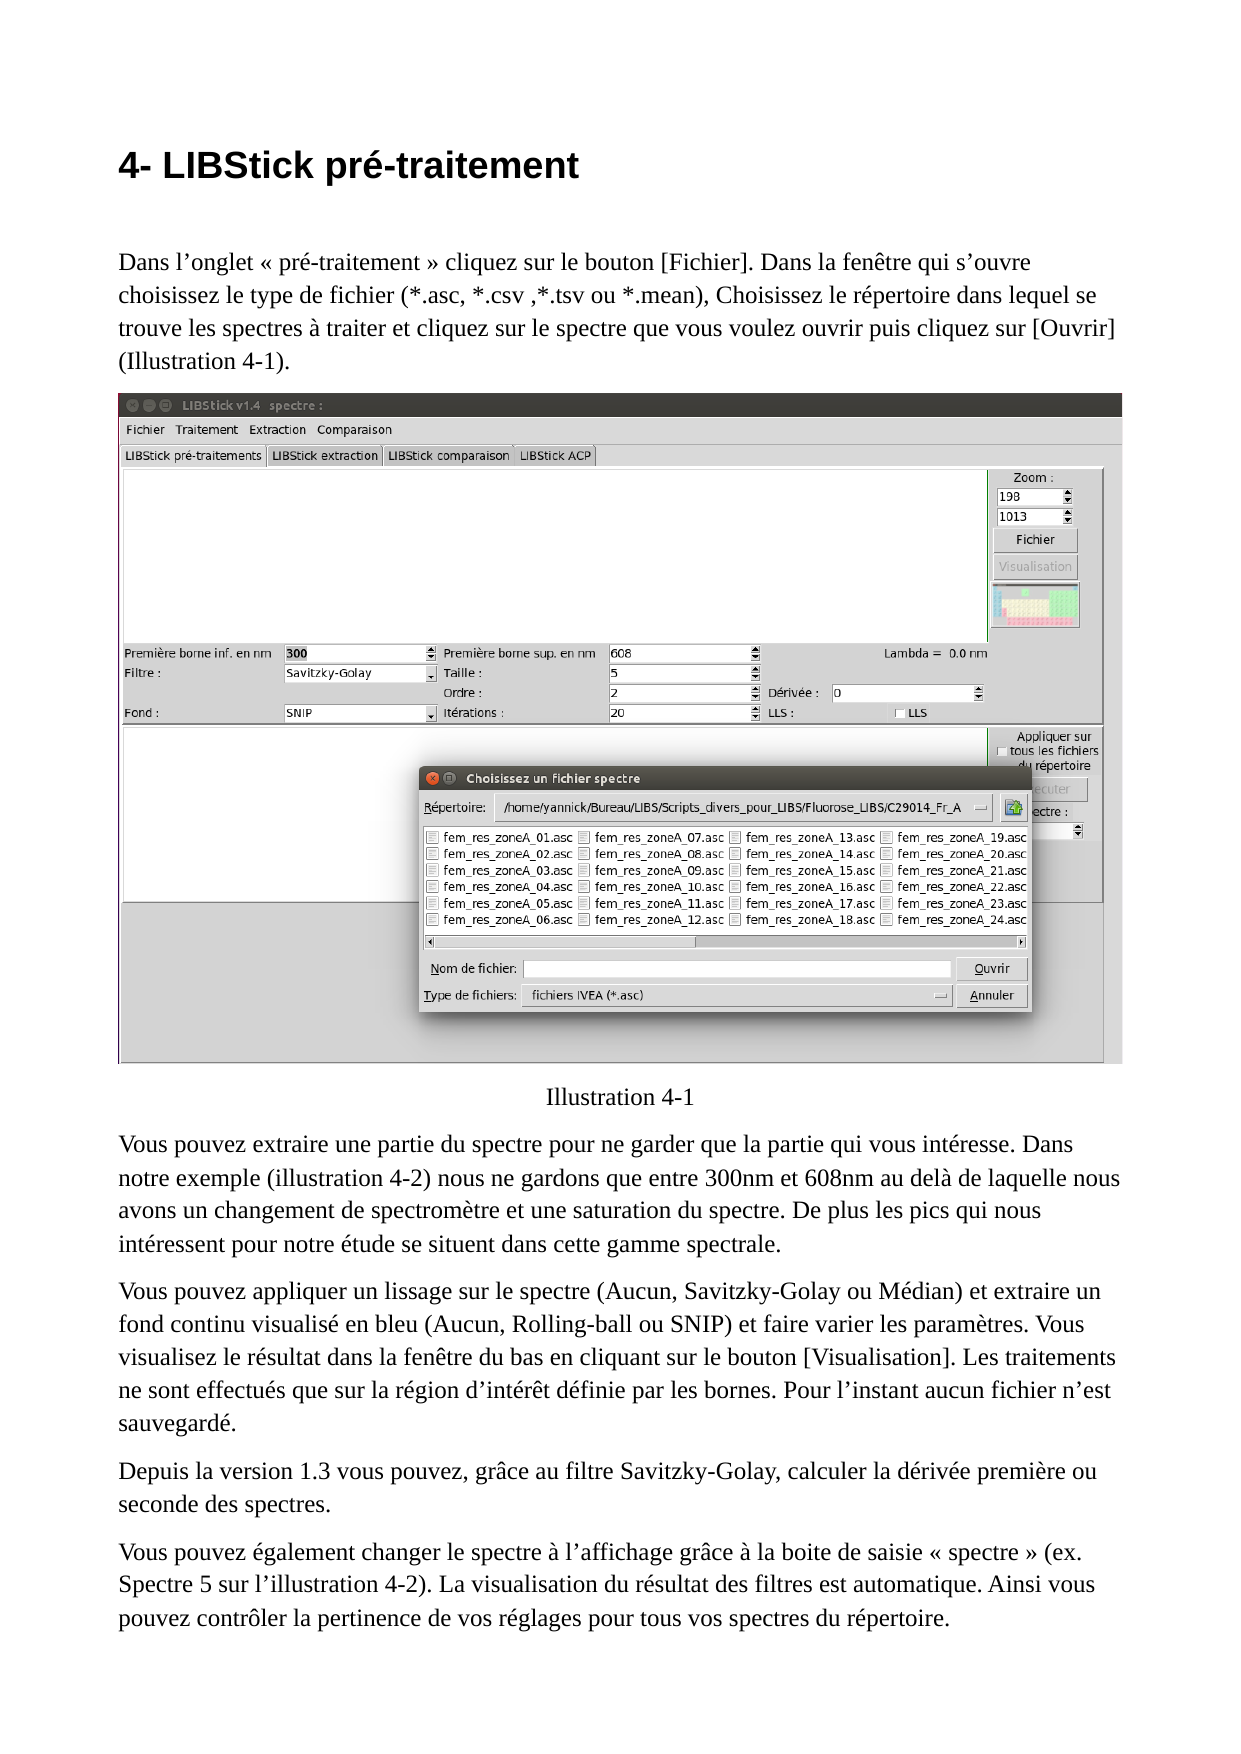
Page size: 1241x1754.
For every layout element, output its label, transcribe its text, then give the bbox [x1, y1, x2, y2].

text Depuis la version 1.3 vous pouvez, grâce au filtre Savitzky-Golay, calculer la dérivée première ou seconde des spectres. [118, 1456, 1122, 1518]
subtitle 4- LIBStick pré-traitement [118, 143, 1122, 187]
text Illustration 4-1 [118, 1082, 1122, 1111]
text Dans l’onglet « pré-traitement » cliquez sur le bouton [Fichier]. Dans la fenêtre qui s’ouvre choisissez le type de fichier (*.asc, *.csv ,*.tsv ou *.mean), Choisissez le répertoire dans lequel se trouve les spectres à traiter et cliquez sur le spectre que vous voulez ouvrir puis cliquez sur [Ouvrir] (Illustration 4-1). [118, 247, 1122, 375]
picture [118, 393, 1123, 1064]
text Vous pouvez extraire une partie du spectre pour ne garder que la partie qui vous intéresse. Dans notre exemple (illustration 4-2) nous ne gardons que entre 300nm et 608nm au delà de laquelle nous avons un changement de spectromètre et une saturation du spectre. De plus les pics qui nous intéressent pour notre étude se situent dans cette gamme spectrale. [118, 1129, 1122, 1257]
text Vous pouvez appliquer un lissage sur le spectre (Aucun, Savitzky-Golay ou Médian) et extraire un fond continu visualisé en bleu (Aucun, Rolling-ball ou SNIP) et faire varier les paramètres. Vous visualisez le résultat dans la fenêtre du bas en cliquant sur le bouton [Visualisation]. Les traitements ne sont effectués que sur la région d’intérêt définie par les bornes. Pour l’instant aucun fichier n’est sauvegardé. [118, 1276, 1122, 1437]
text Vous pouvez également changer le spectre à l’affichage grâce à la boite de saisie « spectre » (ex. Spectre 5 sur l’illustration 4-2). La visualisation du résultat des filtres est automatique. Ainsi vous pouvez contrôler la pertinence de vos réglages pour tous vos spectres du répertoire. [118, 1537, 1122, 1631]
